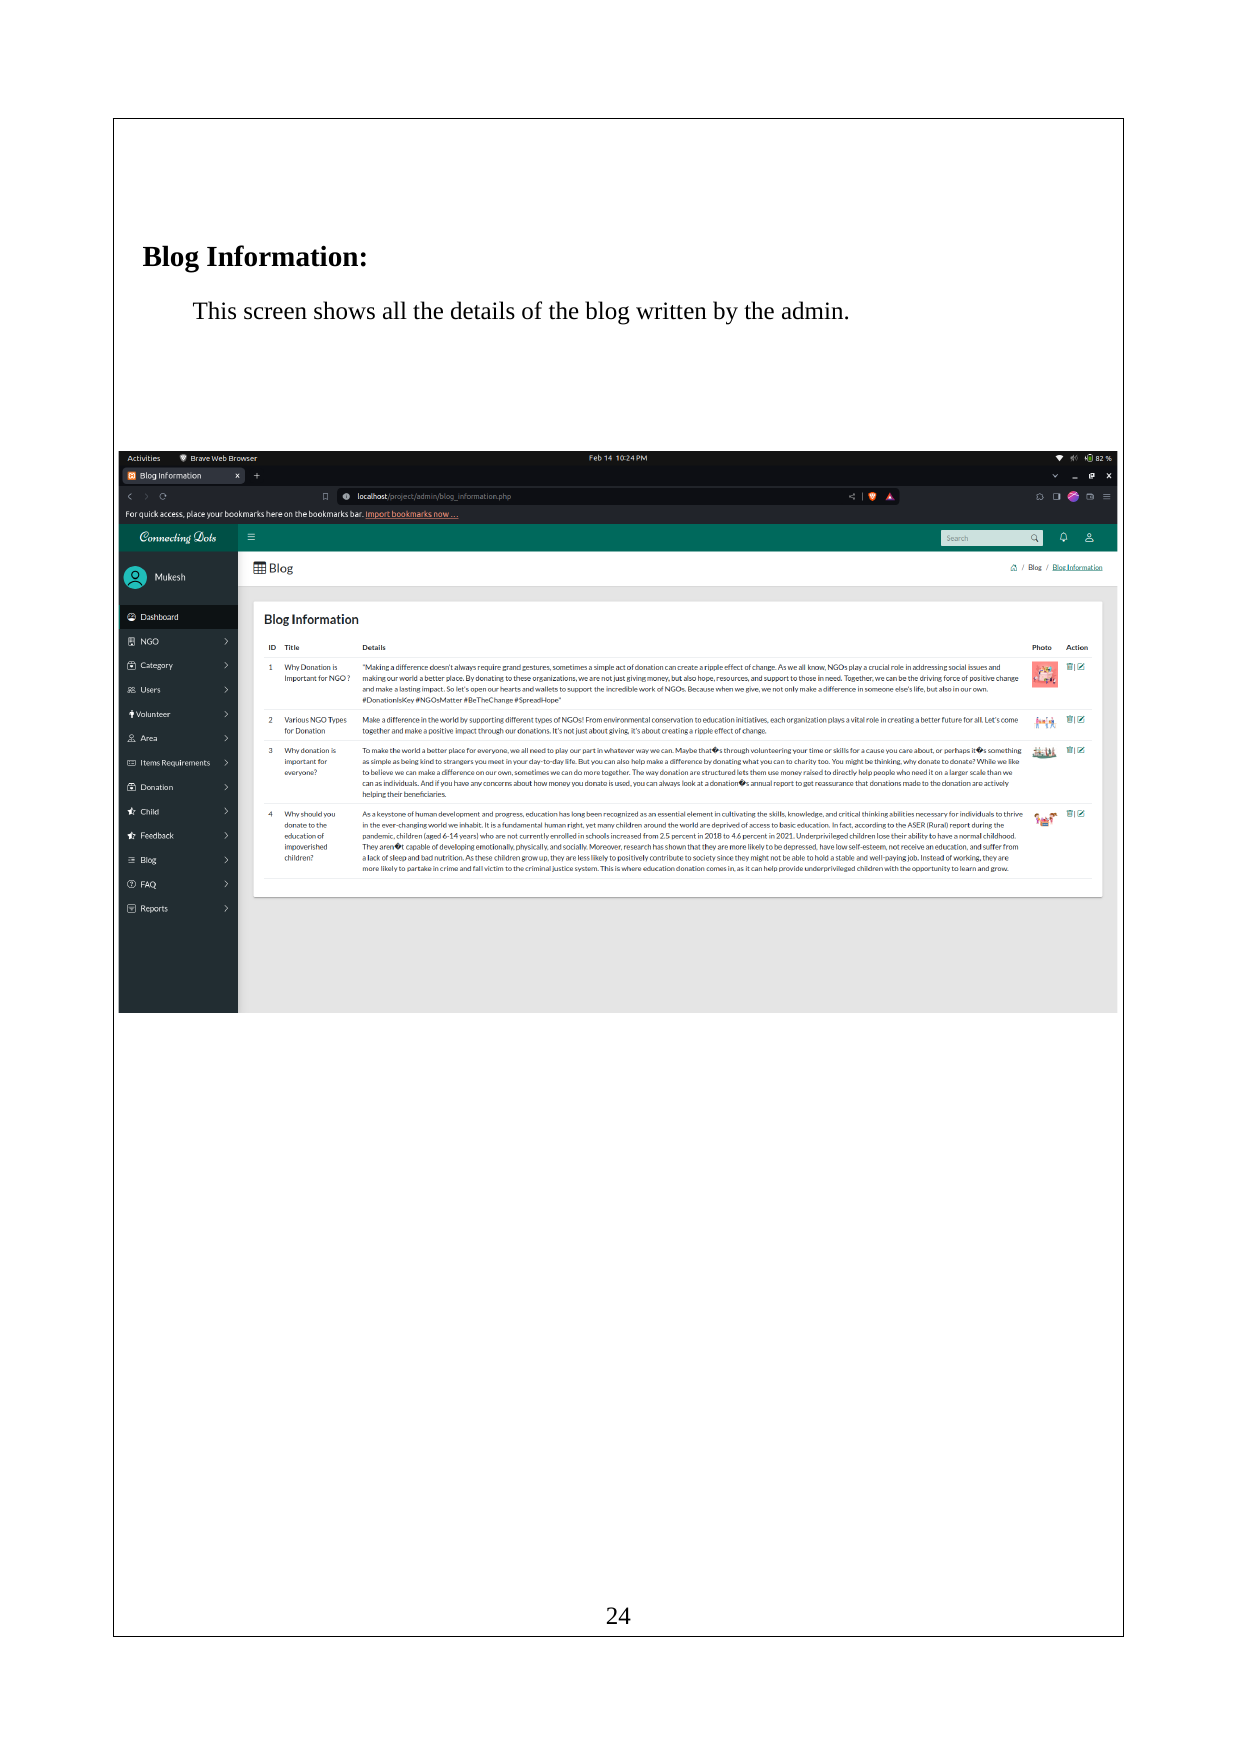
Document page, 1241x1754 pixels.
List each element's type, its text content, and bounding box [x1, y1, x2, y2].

text Blog Information: [142, 239, 1094, 272]
picture [118, 451, 1118, 1013]
text This screen shows all the details of the blog written by the admin. [142, 296, 1094, 325]
